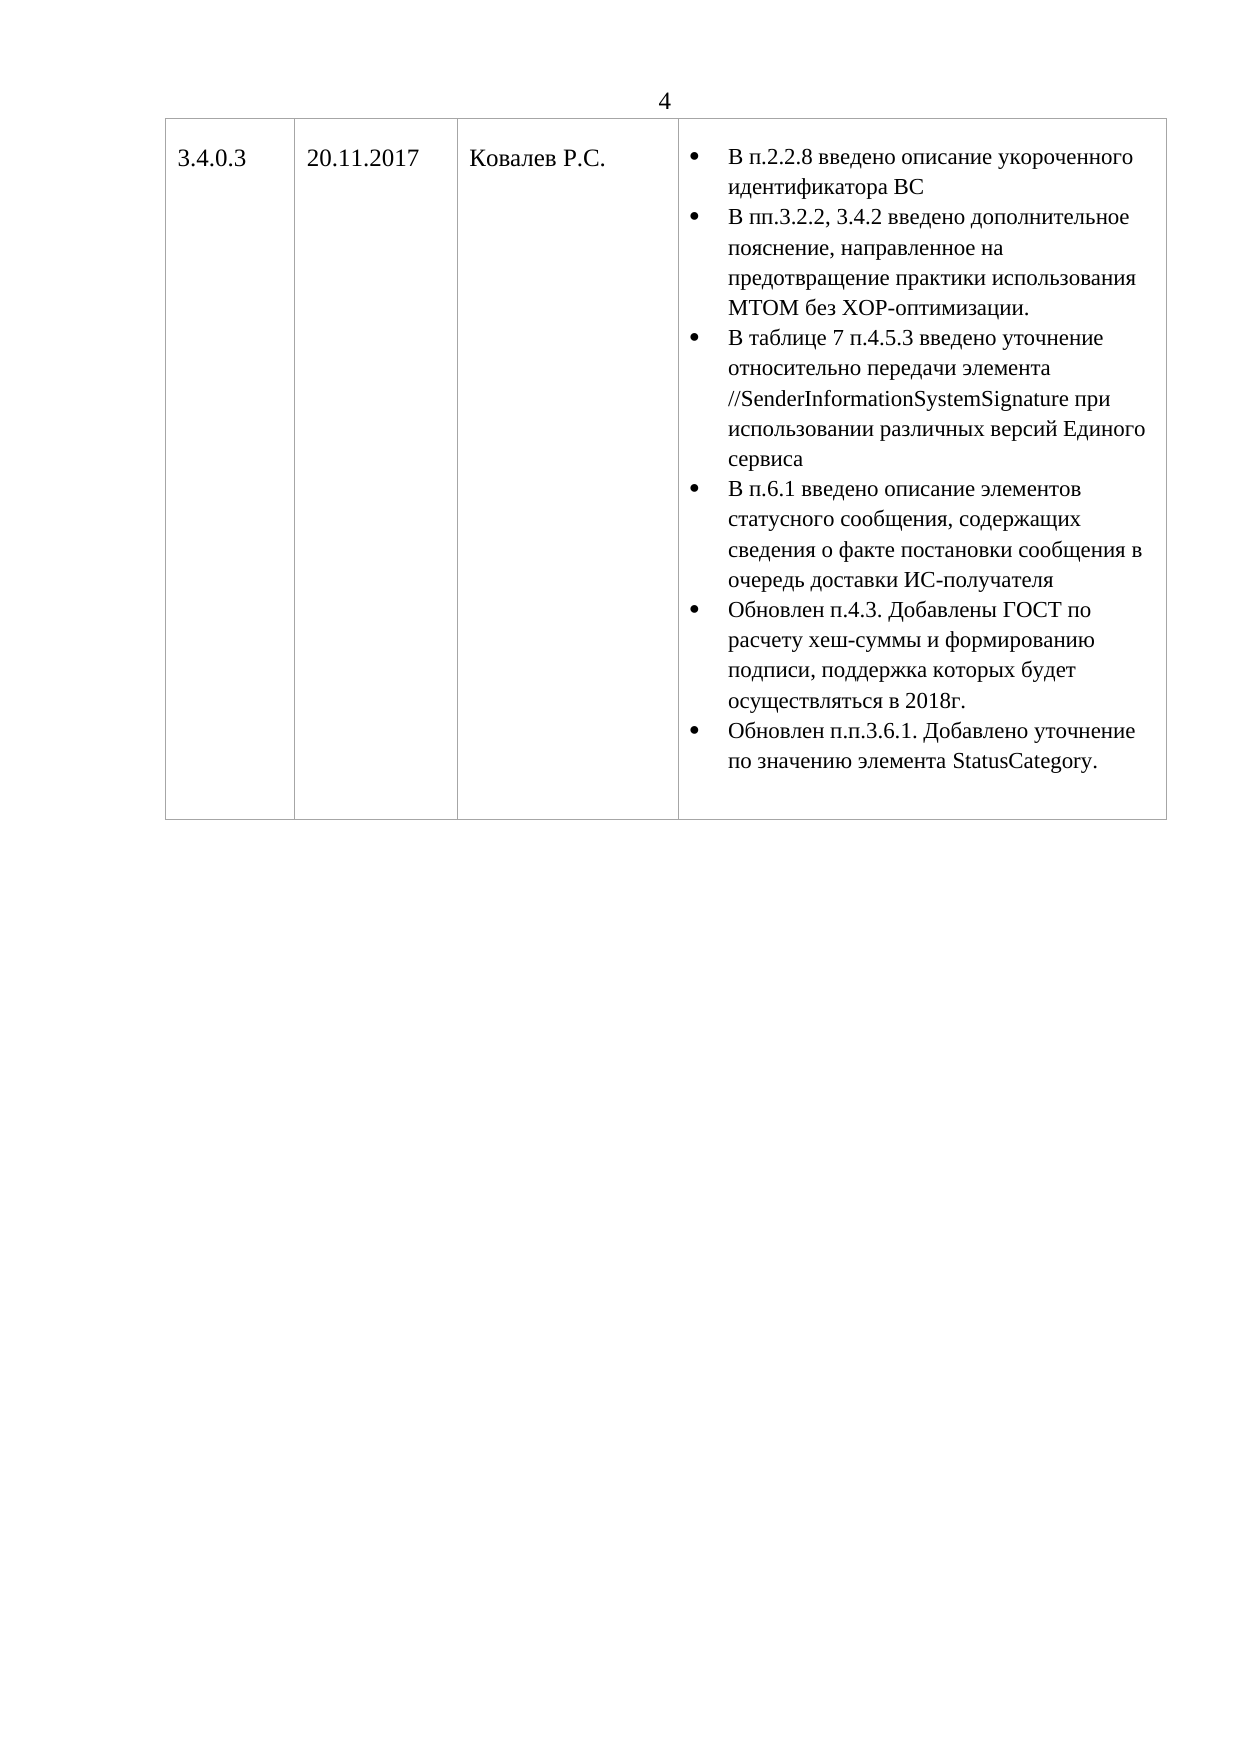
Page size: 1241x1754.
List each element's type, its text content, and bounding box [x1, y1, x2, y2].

table_cell 20.11.2017 [295, 119, 457, 818]
table_cell 3.4.0.3 [166, 119, 294, 818]
table_cell Ковалев Р.С. [458, 119, 678, 818]
table_cell В п.2.2.8 введено описание укороченного идентификатора ВС В пп.3.2.2, 3.4.2 введено дополнительное пояснение, направленное на предотвращение практики использования MTOM без XOP‑оптимизации. В таблице 7 п.4.5.3 введено уточнение относительно передачи элемента //SenderInformationSystemSignature при использовании различных версий Единого сервиса В п.6.1 введено описание элементов статусного сообщения, содержащих сведения о факте постановки сообщения в очередь доставки ИС-получателя Обновлен п.4.3. Добавлены ГОСТ по расчету хеш-суммы и формированию подписи, поддержка которых будет осуществляться в 2018г. Обновлен п.п.3.6.1. Добавлено уточнение по значению элемента StatusCategory. [679, 119, 1166, 818]
